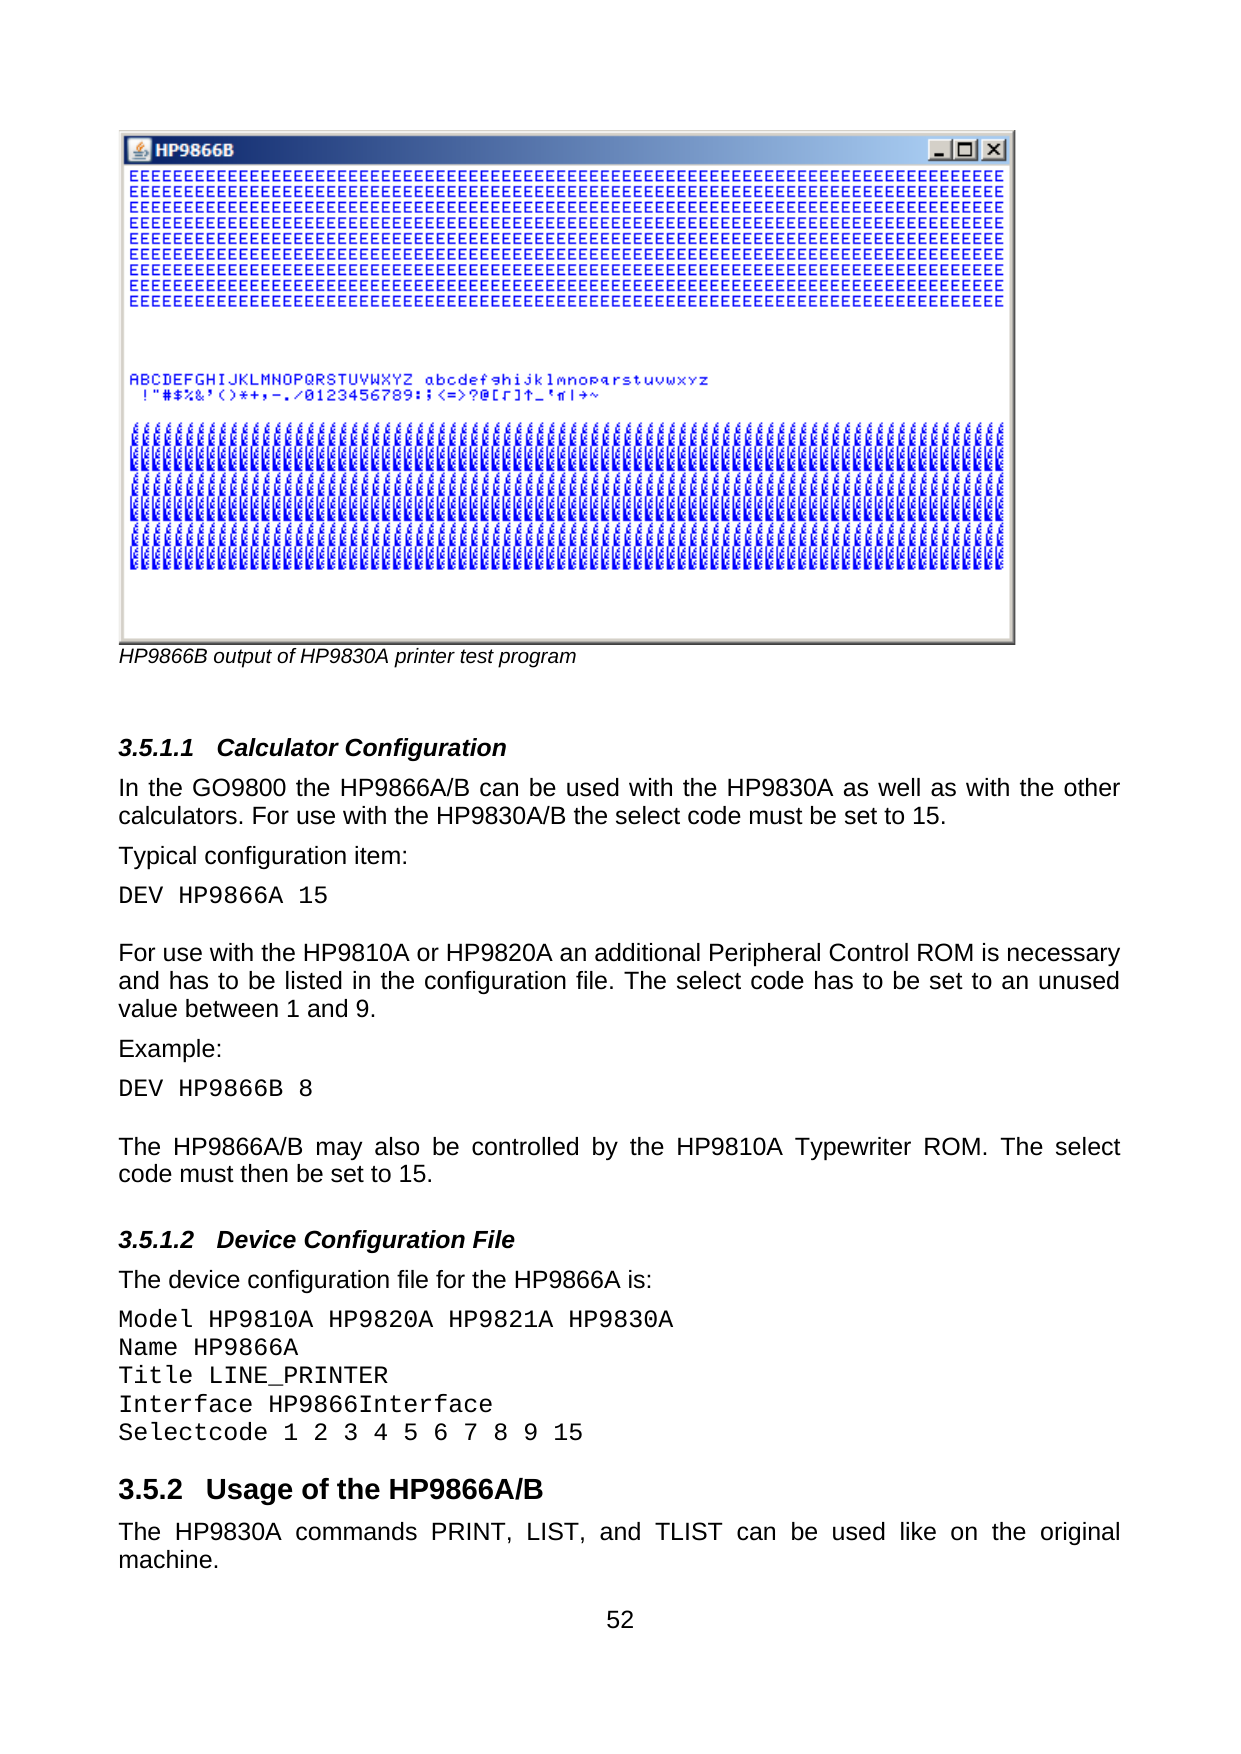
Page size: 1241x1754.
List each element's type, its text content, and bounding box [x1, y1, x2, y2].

text For use with the HP9810A or HP9820A an additional Peripheral Control ROM is necessary and has to be listed in the configuration file. The select code has to be set to an unused value between 1 and 9. [118, 939, 1122, 1023]
subtitle Usage of the HP9866A/B [118, 1473, 1122, 1506]
text DEV HP9866B 8 [118, 1076, 1122, 1104]
text The HP9866A/B may also be controlled by the HP9810A Typewriter ROM. The select code must then be set to 15. [118, 1132, 1122, 1188]
text The device configuration file for the HP9866A is: [118, 1266, 1122, 1294]
text HP9866B output of HP9830A printer test program [118, 645, 1015, 668]
text Model HP9810A HP9820A HP9821A HP9830A [118, 1306, 1122, 1335]
text In the GO9800 the HP9866A/B can be used with the HP9830A as well as with the other calculators. For use with the HP9830A/B the select code must be set to 15. [118, 774, 1122, 829]
text Name HP9866A [118, 1335, 1122, 1363]
subtitle Calculator Configuration [118, 733, 1122, 761]
text DEV HP9866A 15 [118, 882, 1122, 911]
text Title LINE_PRINTER [118, 1363, 1122, 1391]
text The HP9830A commands PRINT, LIST, and TLIST can be used like on the original machine. [118, 1518, 1122, 1574]
text Typical configuration item: [118, 842, 1122, 870]
text Interface HP9866Interface [118, 1391, 1122, 1420]
picture [118, 130, 1016, 645]
text Example: [118, 1035, 1122, 1063]
subtitle Device Configuration File [118, 1226, 1122, 1253]
text Selectcode 1 2 3 4 5 6 7 8 9 15 [118, 1420, 1122, 1448]
